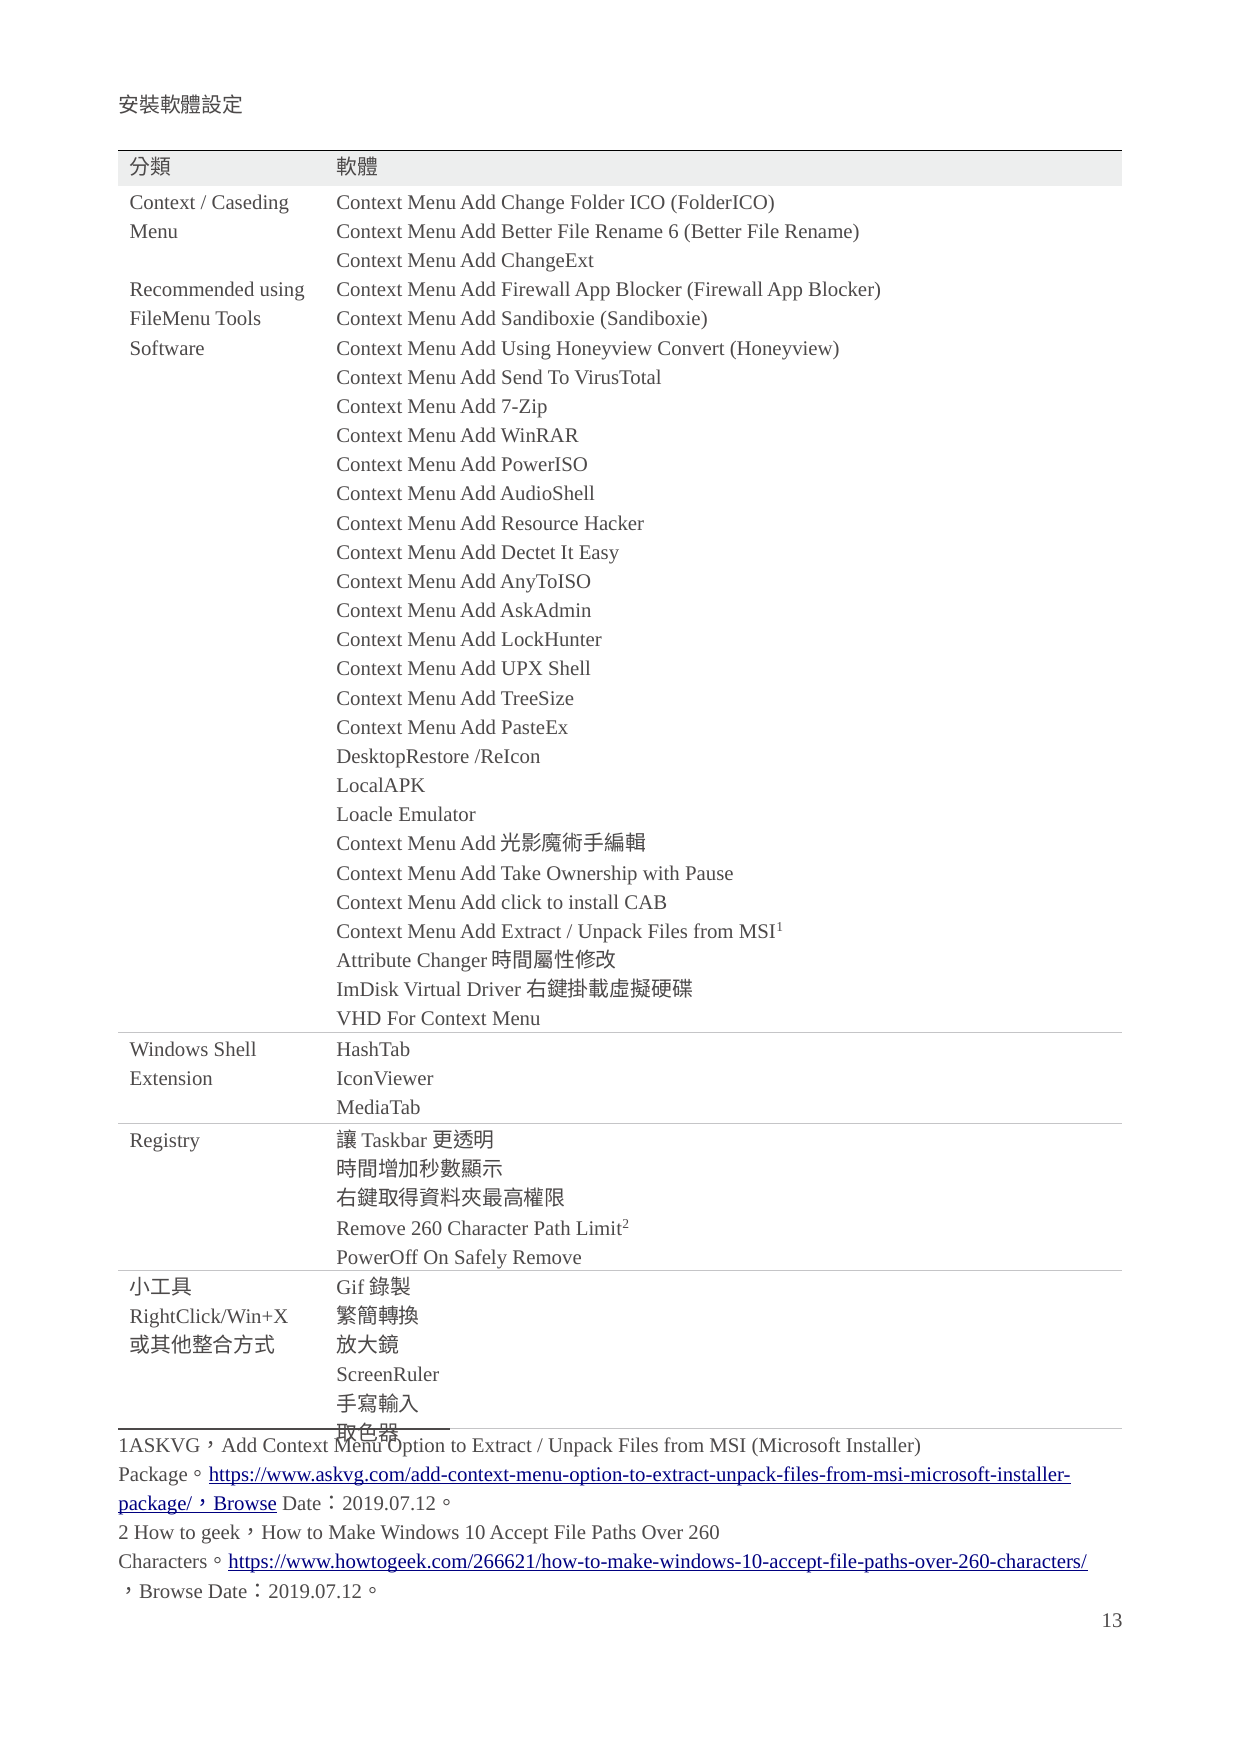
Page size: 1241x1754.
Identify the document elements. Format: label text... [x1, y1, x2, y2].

table_cell Gif 錄製 繁簡轉換 放大鏡 ScreenRuler 手寫輸入 取色器 桌面畫畫工具 截圖 [325, 1271, 1122, 1428]
table_cell 小工具 RightClick/Win+X 或其他整合方式 [118, 1271, 325, 1428]
table_cell Context Menu Add Change Folder ICO (FolderICO) Context Menu Add Better File Rename 6 (Better File Rename) Context Menu Add ChangeExt Context Menu Add Firewall App Blocker (Firewall App Blocker) Context Menu Add Sandiboxie (Sandiboxie) Context Menu Add Using Honeyview Convert (Honeyview) Context Menu Add Send To VirusTotal Context Menu Add 7-Zip Context Menu Add WinRAR Context Menu Add PowerISO Context Menu Add AudioShell Context Menu Add Resource Hacker Context Menu Add Dectet It Easy Context Menu Add AnyToISO Context Menu Add AskAdmin Context Menu Add LockHunter Context Menu Add UPX Shell Context Menu Add TreeSize Context Menu Add PasteEx DesktopRestore /ReIcon LocalAPK Loacle Emulator Context Menu Add光影魔術手編輯 Context Menu Add Take Ownership with Pause Context Menu Add click to install CAB Context Menu Add Extract / Unpack Files from MSI Attribute Changer時間屬性修改 ImDisk Virtual Driver 右鍵掛載虛擬硬碟 VHD For Context Menu [325, 186, 1122, 1032]
table_header 分類 [118, 151, 325, 186]
table_cell Windows Shell Extension [118, 1033, 325, 1123]
table_cell Registry [118, 1124, 325, 1270]
table_cell 讓Taskbar 更透明 時間增加秒數顯示 右鍵取得資料夾最高權限 Remove 260 Character Path Limit PowerOff On Safely Remove [325, 1124, 1122, 1270]
table_cell Context / Caseding Menu Recommended using FileMenu Tools Software [118, 186, 325, 1032]
table_header 軟體 [325, 151, 1122, 186]
table_cell HashTab IconViewer MediaTab [325, 1033, 1122, 1123]
